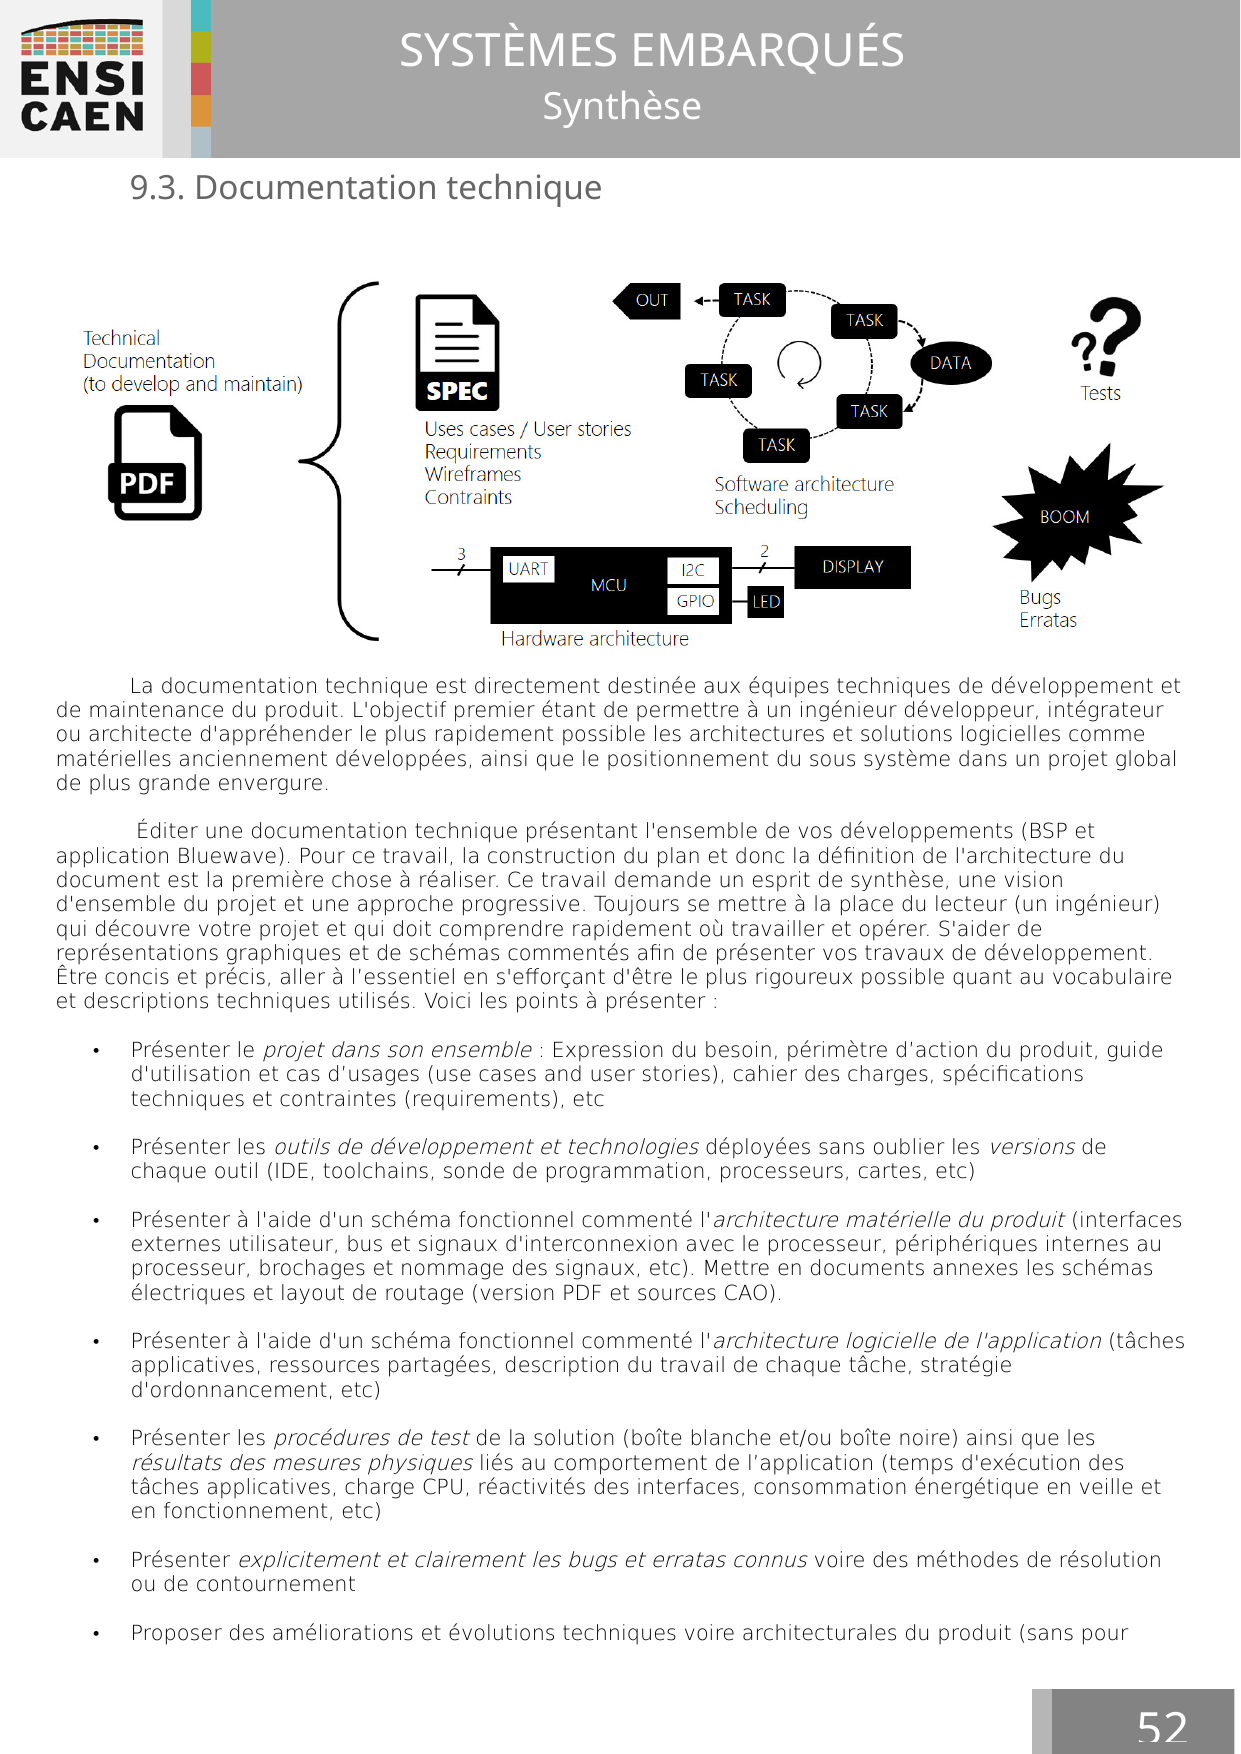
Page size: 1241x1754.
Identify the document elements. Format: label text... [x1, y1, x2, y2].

list Présenter à l'aide d'un schéma fonctionnel commenté l'architecture logicielle de l'application (tâches applicatives, ressources partagées, description du travail de chaque tâche, stratégie d'ordonnancement, etc) [93, 1329, 1189, 1402]
text 9.3. Documentation technique [55, 164, 1189, 209]
text La documentation technique est directement destinée aux équipes techniques de développement et de maintenance du produit. L'objectif premier étant de permettre à un ingénieur développeur, intégrateur ou architecte d'appréhender le plus rapidement possible les architectures et solutions logicielles comme matérielles anciennement développées, ainsi que le positionnement du sous système dans un projet global de plus grande envergure. [55, 674, 1189, 795]
text Éditer une documentation technique présentant l'ensemble de vos développements (BSP et application Bluewave). Pour ce travail, la construction du plan et donc la définition de l'architecture du document est la première chose à réaliser. Ce travail demande un esprit de synthèse, une vision d'ensemble du projet et une approche progressive. Toujours se mettre à la place du lecteur (un ingénieur) qui découvre votre projet et qui doit comprendre rapidement où travailler et opérer. S'aider de représentations graphiques et de schémas commentés afin de présenter vos travaux de développement. Être concis et précis, aller à l’essentiel en s'efforçant d'être le plus rigoureux possible quant au vocabulaire et descriptions techniques utilisés. Voici les points à présenter : [55, 819, 1189, 1014]
list Proposer des améliorations et évolutions techniques voire architecturales du produit (sans pour [93, 1621, 1189, 1645]
list Présenter explicitement et clairement les bugs et erratas connus voire des méthodes de résolution ou de contournement [93, 1548, 1189, 1596]
list Présenter les outils de développement et technologies déployées sans oublier les versions de chaque outil (IDE, toolchains, sonde de programmation, processeurs, cartes, etc) [93, 1135, 1189, 1184]
list Présenter le projet dans son ensemble : Expression du besoin, périmètre d’action du produit, guide d'utilisation et cas d’usages (use cases and user stories), cahier des charges, spécifications techniques et contraintes (requirements), etc [93, 1038, 1189, 1111]
list Présenter les procédures de test de la solution (boîte blanche et/ou boîte noire) ainsi que les résultats des mesures physiques liés au comportement de l’application (temps d'exécution des tâches applicatives, charge CPU, réactivités des interfaces, consommation énergétique en veille et en fonctionnement, etc) [93, 1426, 1189, 1523]
picture [55, 277, 1192, 650]
picture [0, 0, 1241, 158]
picture [1032, 1689, 1235, 1754]
list Présenter à l'aide d'un schéma fonctionnel commenté l'architecture matérielle du produit (interfaces externes utilisateur, bus et signaux d'interconnexion avec le processeur, périphériques internes au processeur, brochages et nommage des signaux, etc). Mettre en documents annexes les schémas électriques et layout de routage (version PDF et sources CAO). [93, 1208, 1189, 1305]
